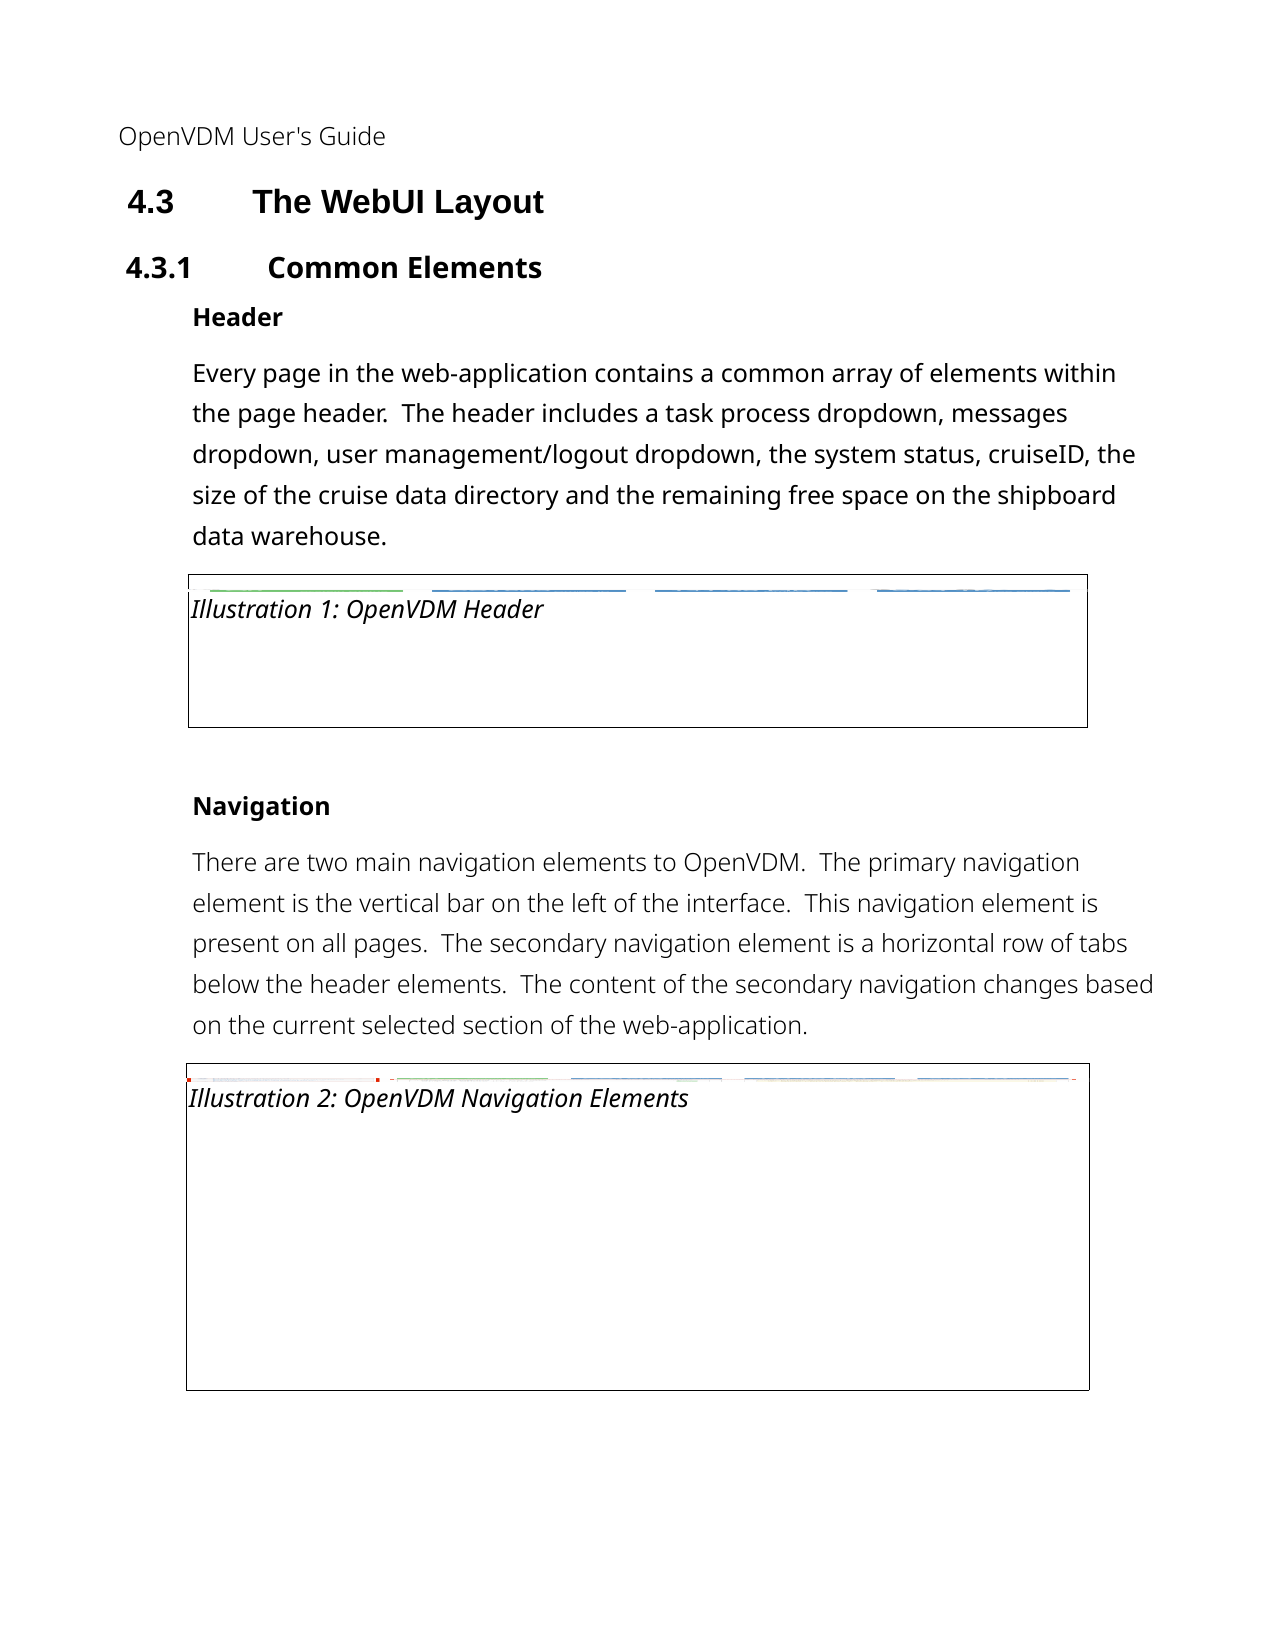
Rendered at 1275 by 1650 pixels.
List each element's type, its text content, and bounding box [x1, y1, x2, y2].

text Header [192, 300, 1157, 334]
text There are two main navigation elements to OpenVDM. The primary navigation element is the vertical bar on the left of the interface. This navigation element is present on all pages. The secondary navigation element is a horizontal row of tabs below the header elements. The content of the secondary navigation changes based on the current selected section of the web-application. [192, 844, 1157, 1042]
text Illustration 2: OpenVDM Navigation Elements [189, 1082, 1086, 1115]
subtitle Common Elements [118, 247, 1157, 287]
text Illustration 1: OpenVDM Header [191, 592, 1084, 626]
subtitle The WebUI Layout [118, 182, 1157, 220]
text Navigation [192, 789, 1157, 823]
text Every page in the web-application contains a common array of elements within the page header. The header includes a task process dropdown, messages dropdown, user management/logout dropdown, the system status, cruiseID, the size of the cruise data directory and the remaining free space on the shipboard data warehouse. [192, 355, 1157, 553]
picture [185, 1078, 1090, 1082]
